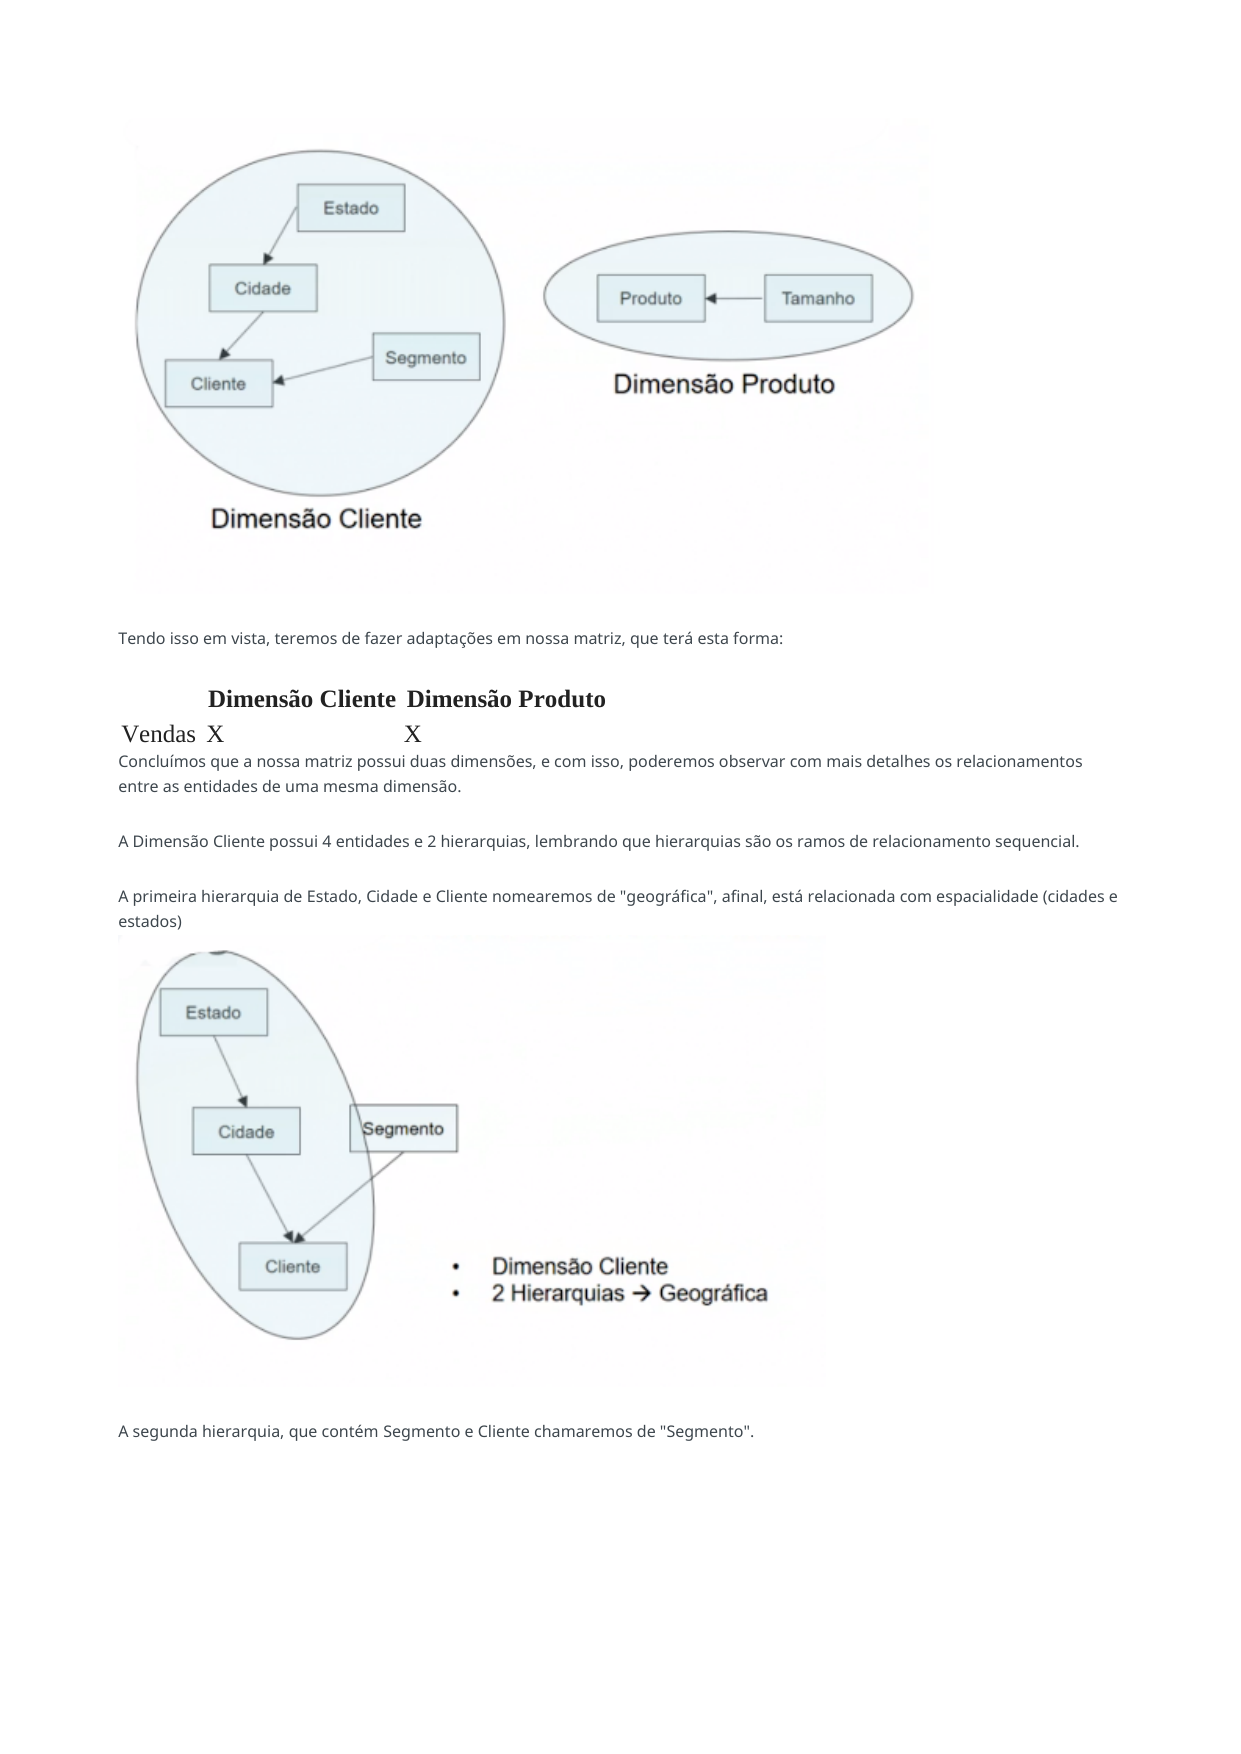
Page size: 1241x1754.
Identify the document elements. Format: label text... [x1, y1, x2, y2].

table_cell Vendas [118, 716, 203, 751]
picture [118, 118, 940, 594]
table_cell X [203, 716, 401, 751]
text A primeira hierarquia de Estado, Cidade e Cliente nomearemos de "geográfica", afinal, está relacionada com espacialidade (cidades e estados) [118, 885, 1122, 932]
table_header [118, 681, 203, 716]
text A Dimensão Cliente possui 4 entidades e 2 hierarquias, lembrando que hierarquias são os ramos de relacionamento sequencial. [118, 830, 1122, 852]
text A segunda hierarquia, que contém Segmento e Cliente chamaremos de "Segmento". [118, 1420, 1122, 1442]
text Tendo isso em vista, teremos de fazer adaptações em nossa matriz, que terá esta forma: [118, 627, 1122, 649]
table_header Dimensão Produto [401, 681, 612, 716]
table_cell X [401, 716, 612, 751]
table_header Dimensão Cliente [203, 681, 401, 716]
text Concluímos que a nossa matriz possui duas dimensões, e com isso, poderemos observar com mais detalhes os relacionamentos entre as entidades de uma mesma dimensão. [118, 751, 1122, 798]
picture [118, 935, 827, 1387]
